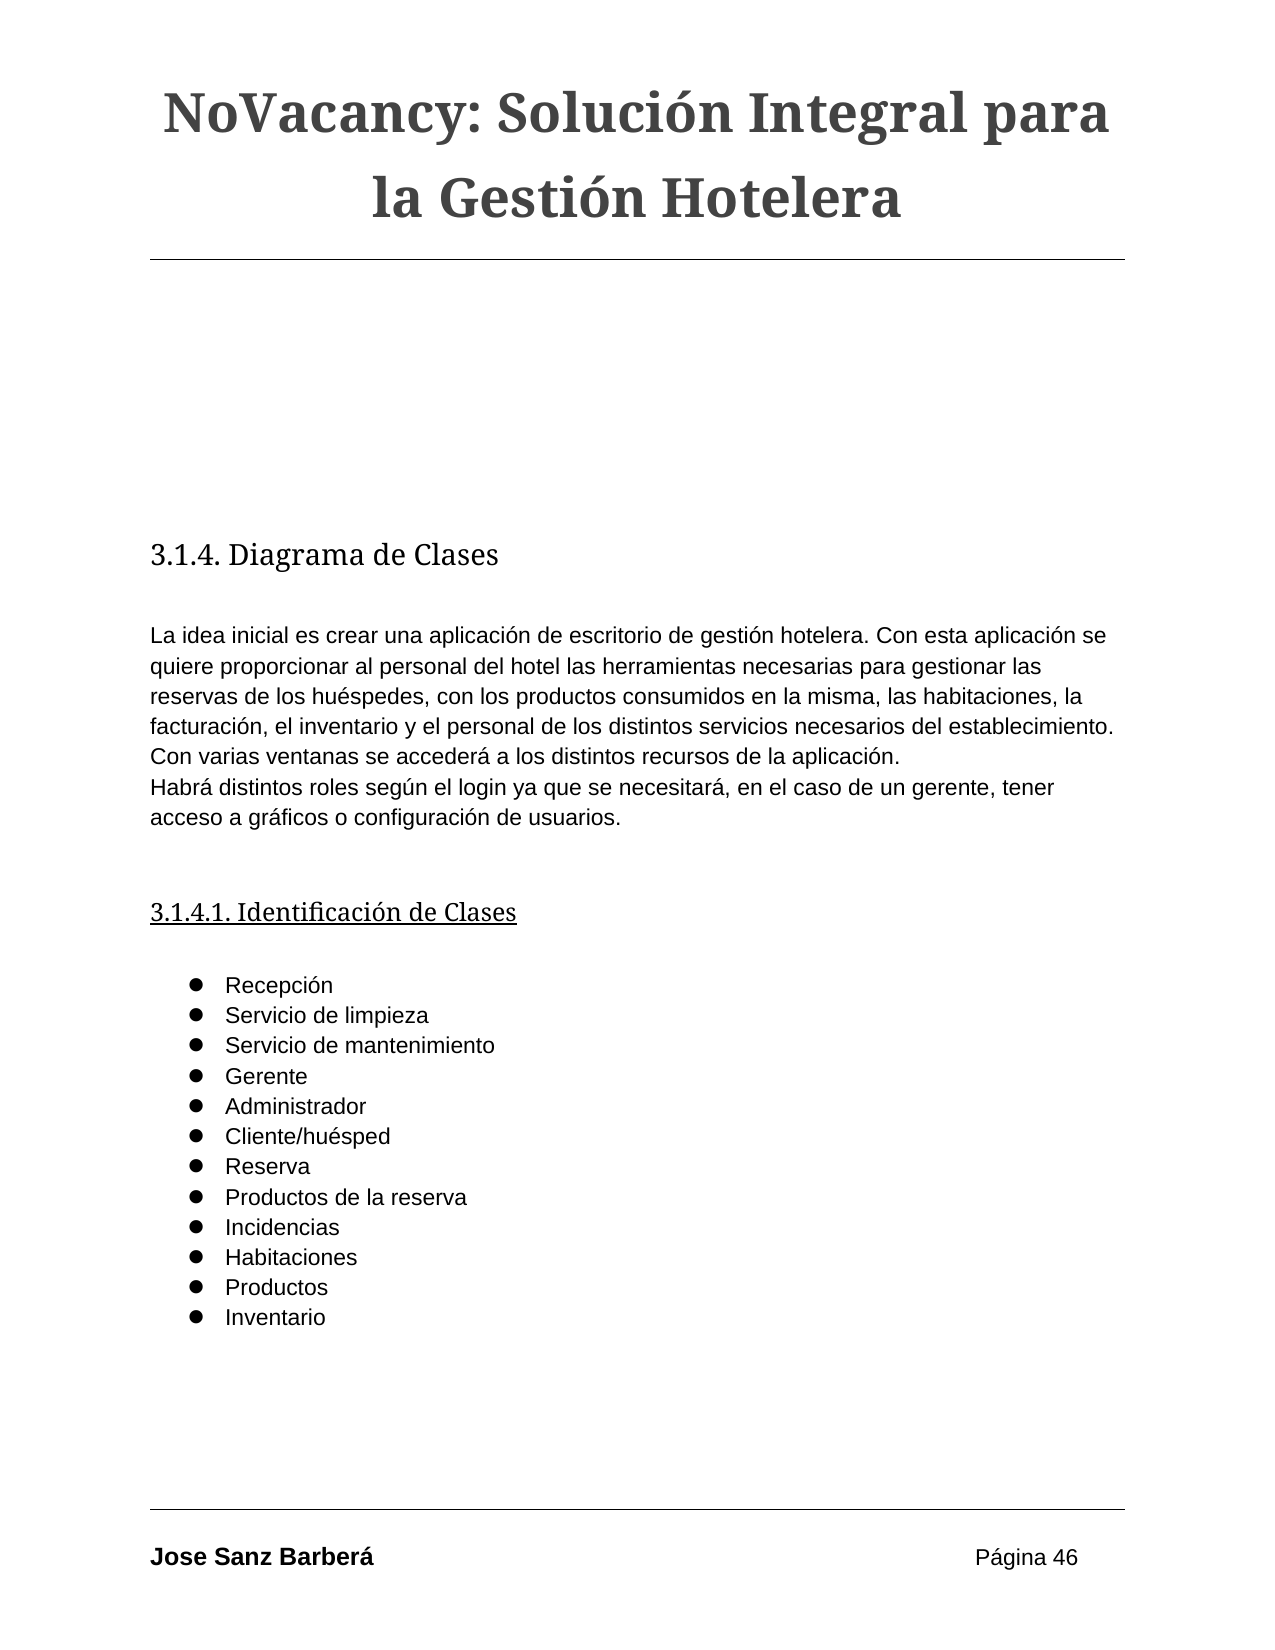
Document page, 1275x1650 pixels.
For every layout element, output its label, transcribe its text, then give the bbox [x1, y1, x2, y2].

text La idea inicial es crear una aplicación de escritorio de gestión hotelera. Con esta aplicación se quiere proporcionar al personal del hotel las herramientas necesarias para gestionar las reservas de los huéspedes, con los productos consumidos en la misma, las habitaciones, la facturación, el inventario y el personal de los distintos servicios necesarios del establecimiento. [150, 622, 1125, 739]
list Incidencias [187, 1214, 1125, 1240]
list Administrador [187, 1093, 1125, 1119]
list Cliente/huésped [187, 1123, 1125, 1149]
list Inventario [187, 1304, 1125, 1331]
list Servicio de limpieza [187, 1002, 1125, 1029]
list Productos [187, 1274, 1125, 1301]
list Recepción [187, 972, 1125, 998]
text Habrá distintos roles según el login ya que se necesitará, en el caso de un gerente, tener acceso a gráficos o configuración de usuarios. [150, 773, 1125, 830]
list Gerente [187, 1063, 1125, 1089]
list Servicio de mantenimiento [187, 1032, 1125, 1059]
list Productos de la reserva [187, 1183, 1125, 1210]
text Con varias ventanas se accederá a los distintos recursos de la aplicación. [150, 743, 1125, 770]
subtitle 3.1.4.1. Identificación de Clases [150, 894, 1125, 928]
list Reserva [187, 1153, 1125, 1180]
subtitle 3.1.4. Diagrama de Clases [150, 534, 1125, 574]
list Habitaciones [187, 1244, 1125, 1270]
